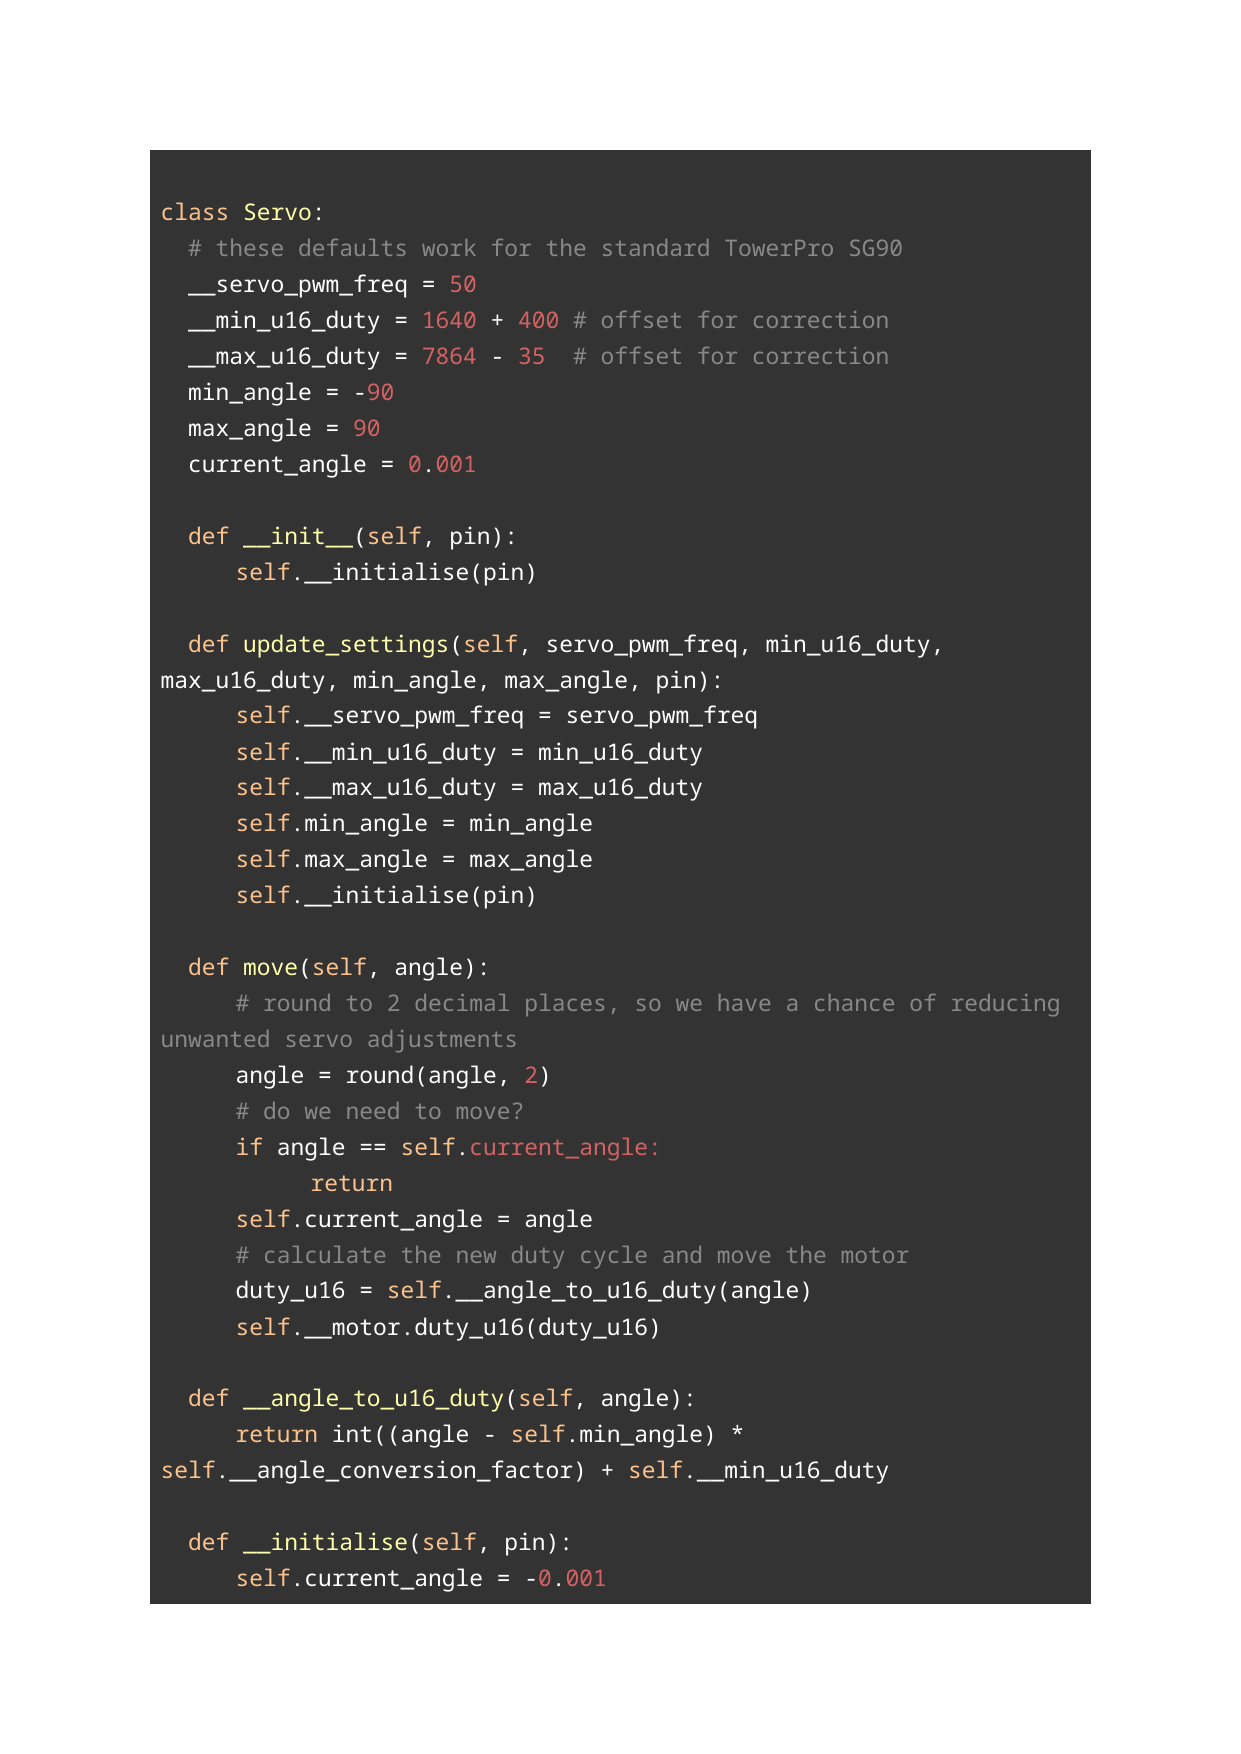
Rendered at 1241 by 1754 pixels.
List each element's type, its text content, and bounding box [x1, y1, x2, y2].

table_header class Servo: # these defaults work for the standard TowerPro SG90 __servo_pwm_freq = 50 __min_u16_duty = 1640 + 400 # offset for correction __max_u16_duty = 7864 - 35 # offset for correction min_angle = -90 max_angle = 90 current_angle = 0.001 def __init__(self, pin): self.__initialise(pin) def update_settings(self, servo_pwm_freq, min_u16_duty, max_u16_duty, min_angle, max_angle, pin): self.__servo_pwm_freq = servo_pwm_freq self.__min_u16_duty = min_u16_duty self.__max_u16_duty = max_u16_duty self.min_angle = min_angle self.max_angle = max_angle self.__initialise(pin) def move(self, angle): # round to 2 decimal places, so we have a chance of reducing unwanted servo adjustments angle = round(angle, 2) # do we need to move? if angle == self.current_angle: return self.current_angle = angle # calculate the new duty cycle and move the motor duty_u16 = self.__angle_to_u16_duty(angle) self.__motor.duty_u16(duty_u16) def __angle_to_u16_duty(self, angle): return int((angle - self.min_angle) * self.__angle_conversion_factor) + self.__min_u16_duty def __initialise(self, pin): self.current_angle = -0.001 [150, 150, 1091, 1604]
